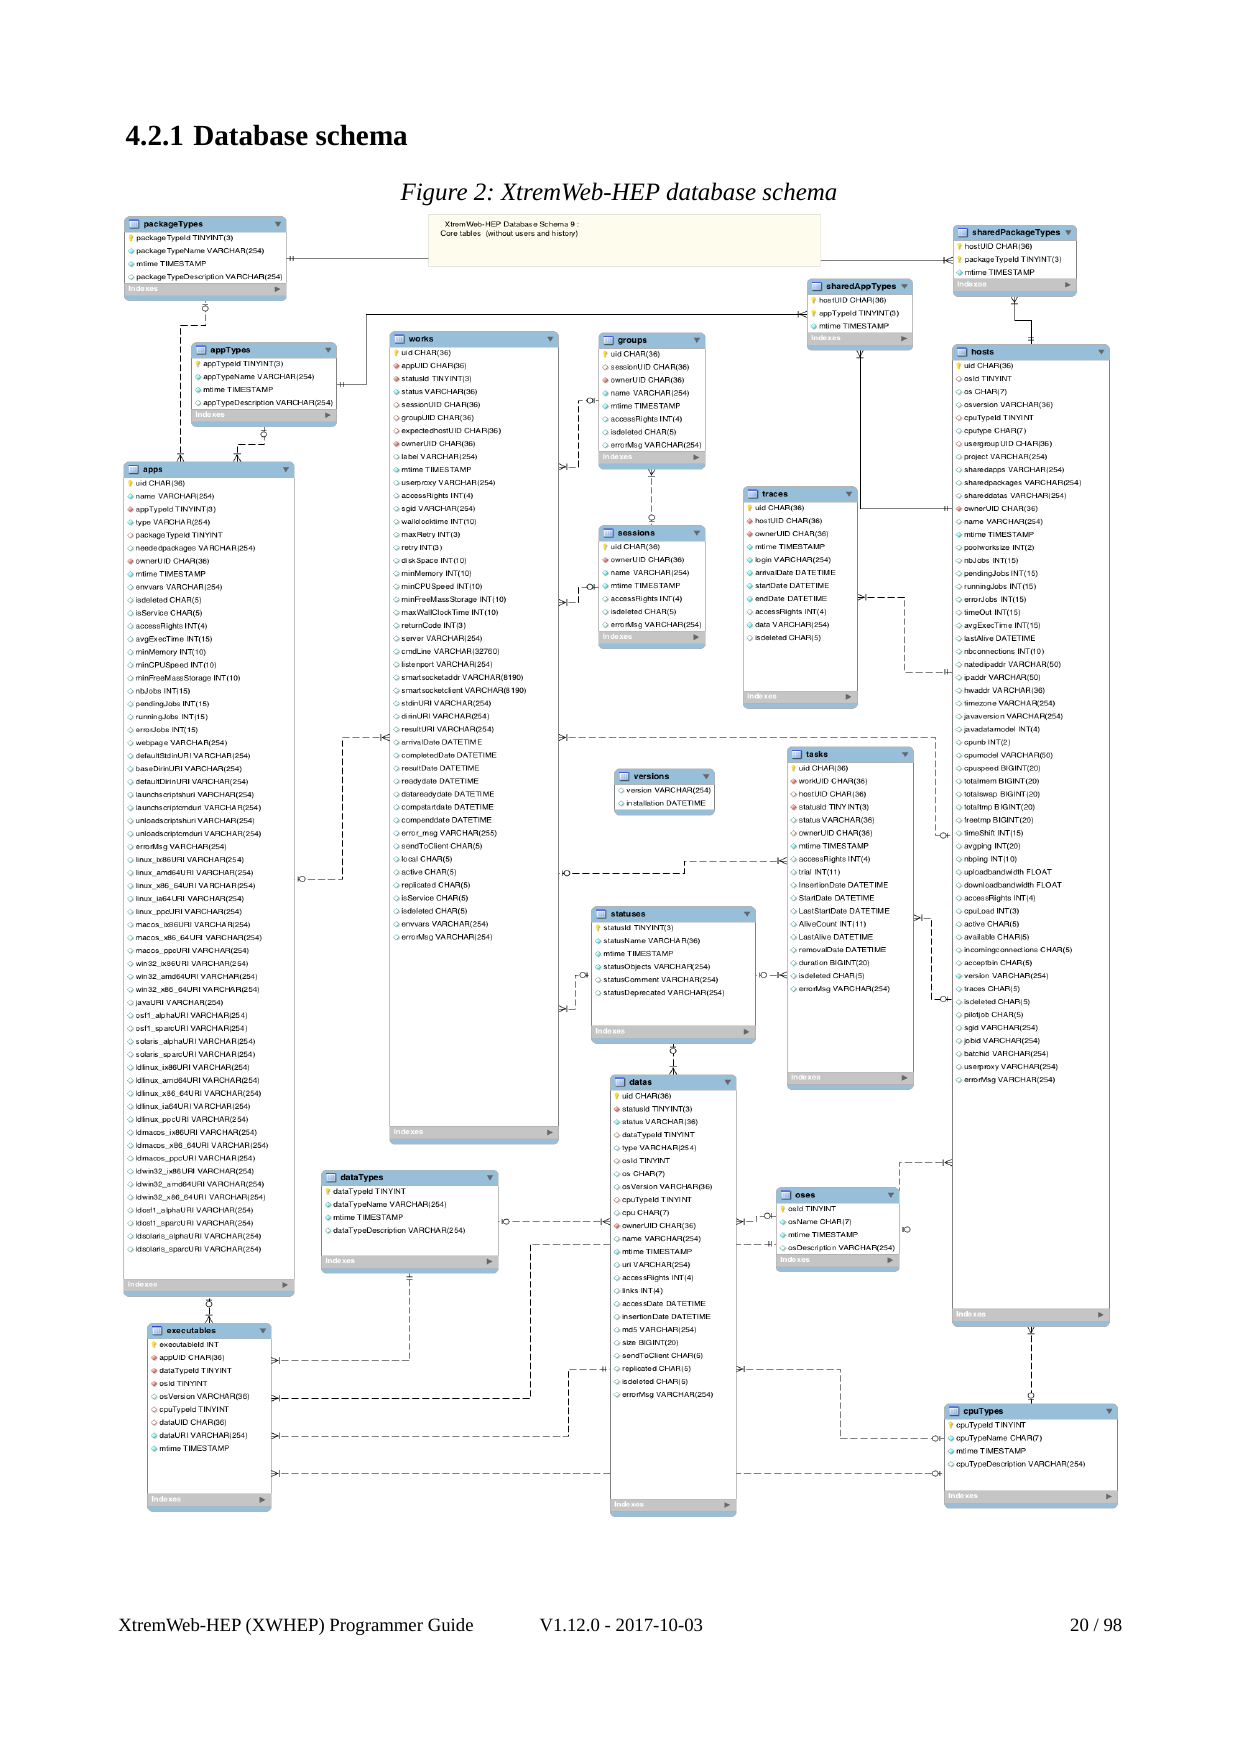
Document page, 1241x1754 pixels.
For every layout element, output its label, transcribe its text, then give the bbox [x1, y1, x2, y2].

picture [116, 214, 1124, 1529]
text Figure 2: XtremWeb-HEP database schema [116, 177, 1124, 205]
subtitle Database schema [118, 118, 1122, 152]
